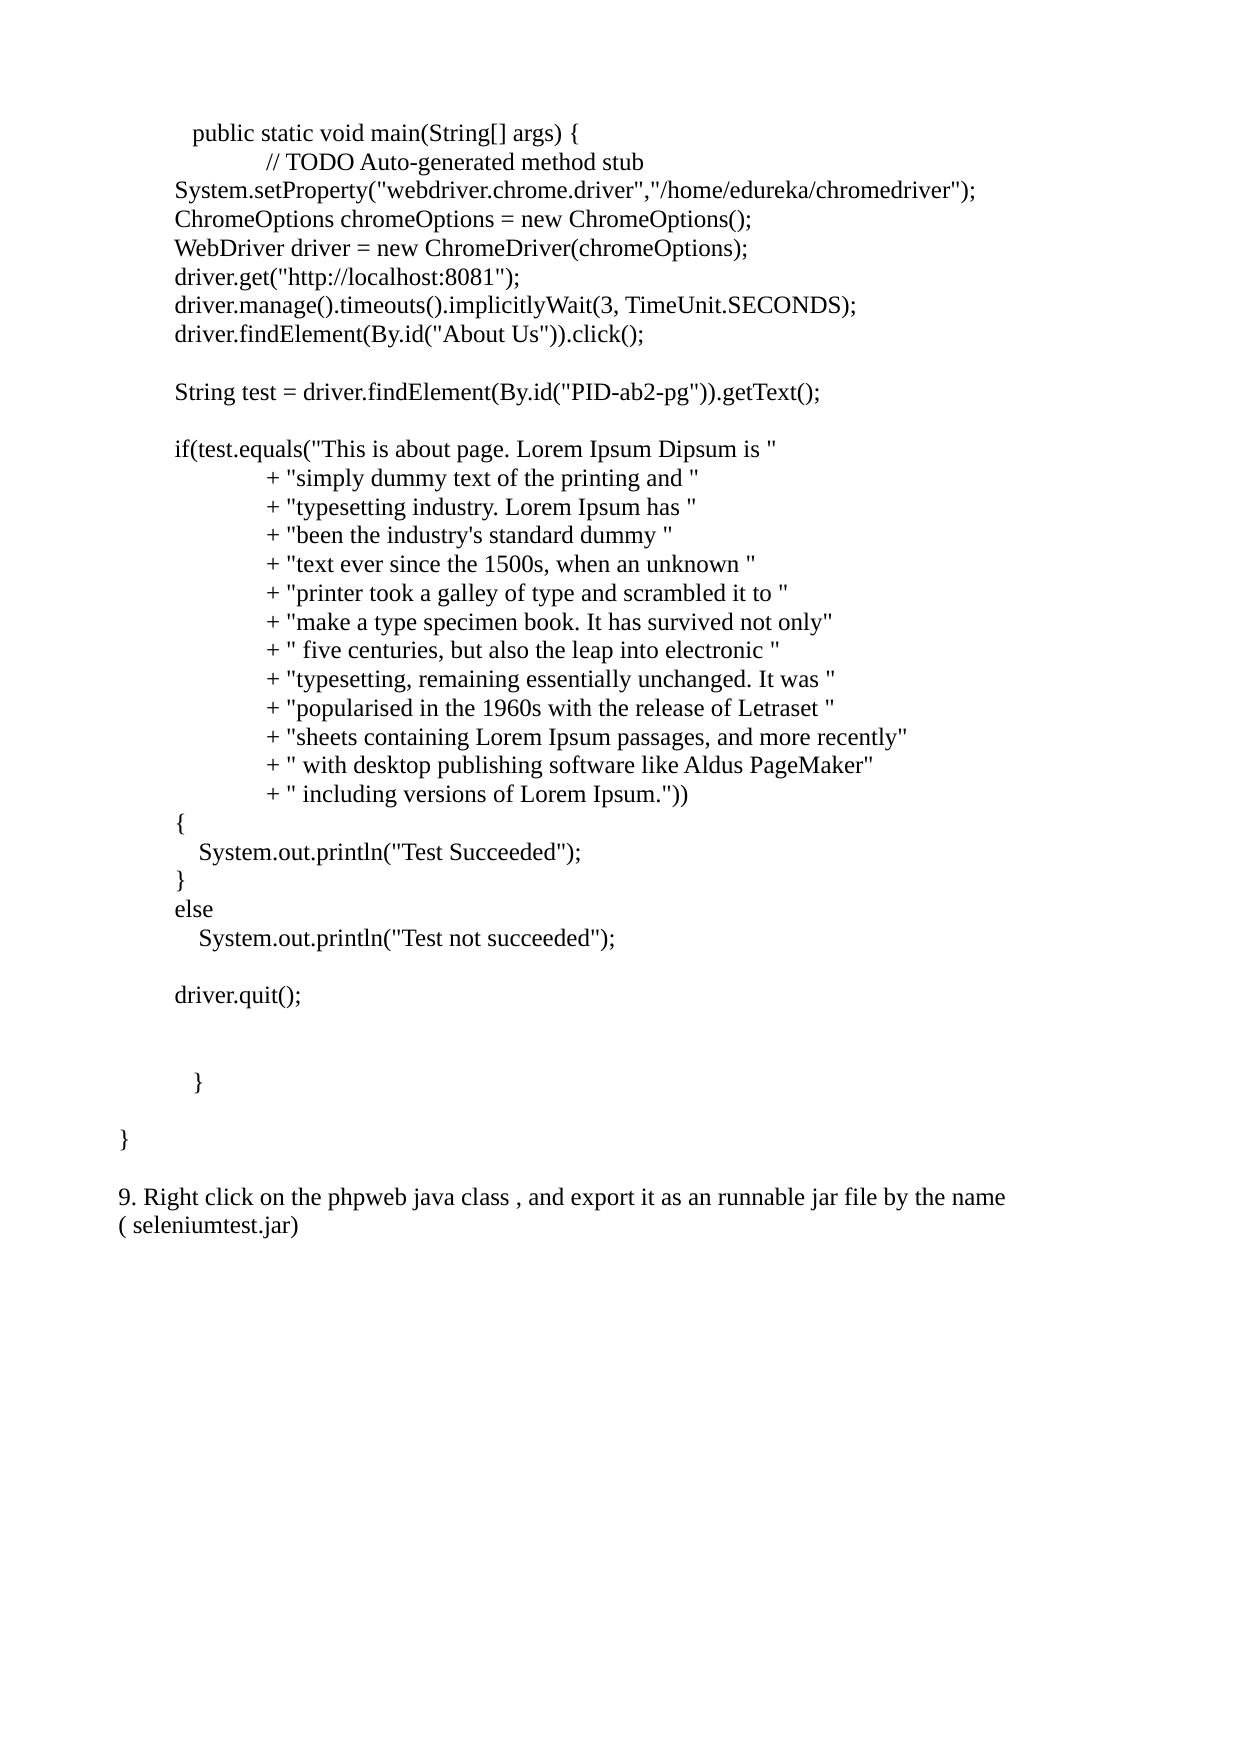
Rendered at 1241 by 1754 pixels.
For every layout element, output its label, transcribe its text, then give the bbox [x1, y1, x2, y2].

text } [118, 1124, 1122, 1153]
text System.out.println("Test Succeeded"); [118, 837, 1122, 866]
text public static void main(String[] args) { [118, 118, 1122, 147]
text + " including versions of Lorem Ipsum.")) [118, 779, 1122, 808]
text // TODO Auto-generated method stub [118, 147, 1122, 176]
text + "text ever since the 1500s, when an unknown " [118, 549, 1122, 578]
text else [118, 894, 1122, 923]
text + "make a type specimen book. It has survived not only" [118, 607, 1122, 636]
text + " five centuries, but also the leap into electronic " [118, 636, 1122, 664]
text + "sheets containing Lorem Ipsum passages, and more recently" [118, 722, 1122, 751]
text System.setProperty("webdriver.chrome.driver","/home/edureka/chromedriver"); [118, 176, 1122, 204]
text } [118, 1067, 1122, 1096]
text driver.findElement(By.id("About Us")).click(); [118, 319, 1122, 348]
text if(test.equals("This is about page. Lorem Ipsum Dipsum is " [118, 434, 1122, 463]
text + " with desktop publishing software like Aldus PageMaker" [118, 751, 1122, 779]
text + "popularised in the 1960s with the release of Letraset " [118, 693, 1122, 722]
text System.out.println("Test not succeeded"); [118, 923, 1122, 952]
text + "been the industry's standard dummy " [118, 521, 1122, 549]
text + "typesetting industry. Lorem Ipsum has " [118, 492, 1122, 521]
text + "printer took a galley of type and scrambled it to " [118, 578, 1122, 607]
text WebDriver driver = new ChromeDriver(chromeOptions); [118, 233, 1122, 262]
text ChromeOptions chromeOptions = new ChromeOptions(); [118, 204, 1122, 233]
text + "simply dummy text of the printing and " [118, 463, 1122, 492]
text } [118, 866, 1122, 894]
text driver.quit(); [118, 981, 1122, 1009]
text String test = driver.findElement(By.id("PID-ab2-pg")).getText(); [118, 377, 1122, 406]
text driver.get("http://localhost:8081"); [118, 262, 1122, 291]
text 9. Right click on the phpweb java class , and export it as an runnable jar file by the name ( seleniumtest.jar) [118, 1182, 1122, 1239]
text { [118, 808, 1122, 837]
text driver.manage().timeouts().implicitlyWait(3, TimeUnit.SECONDS); [118, 291, 1122, 319]
text + "typesetting, remaining essentially unchanged. It was " [118, 664, 1122, 693]
